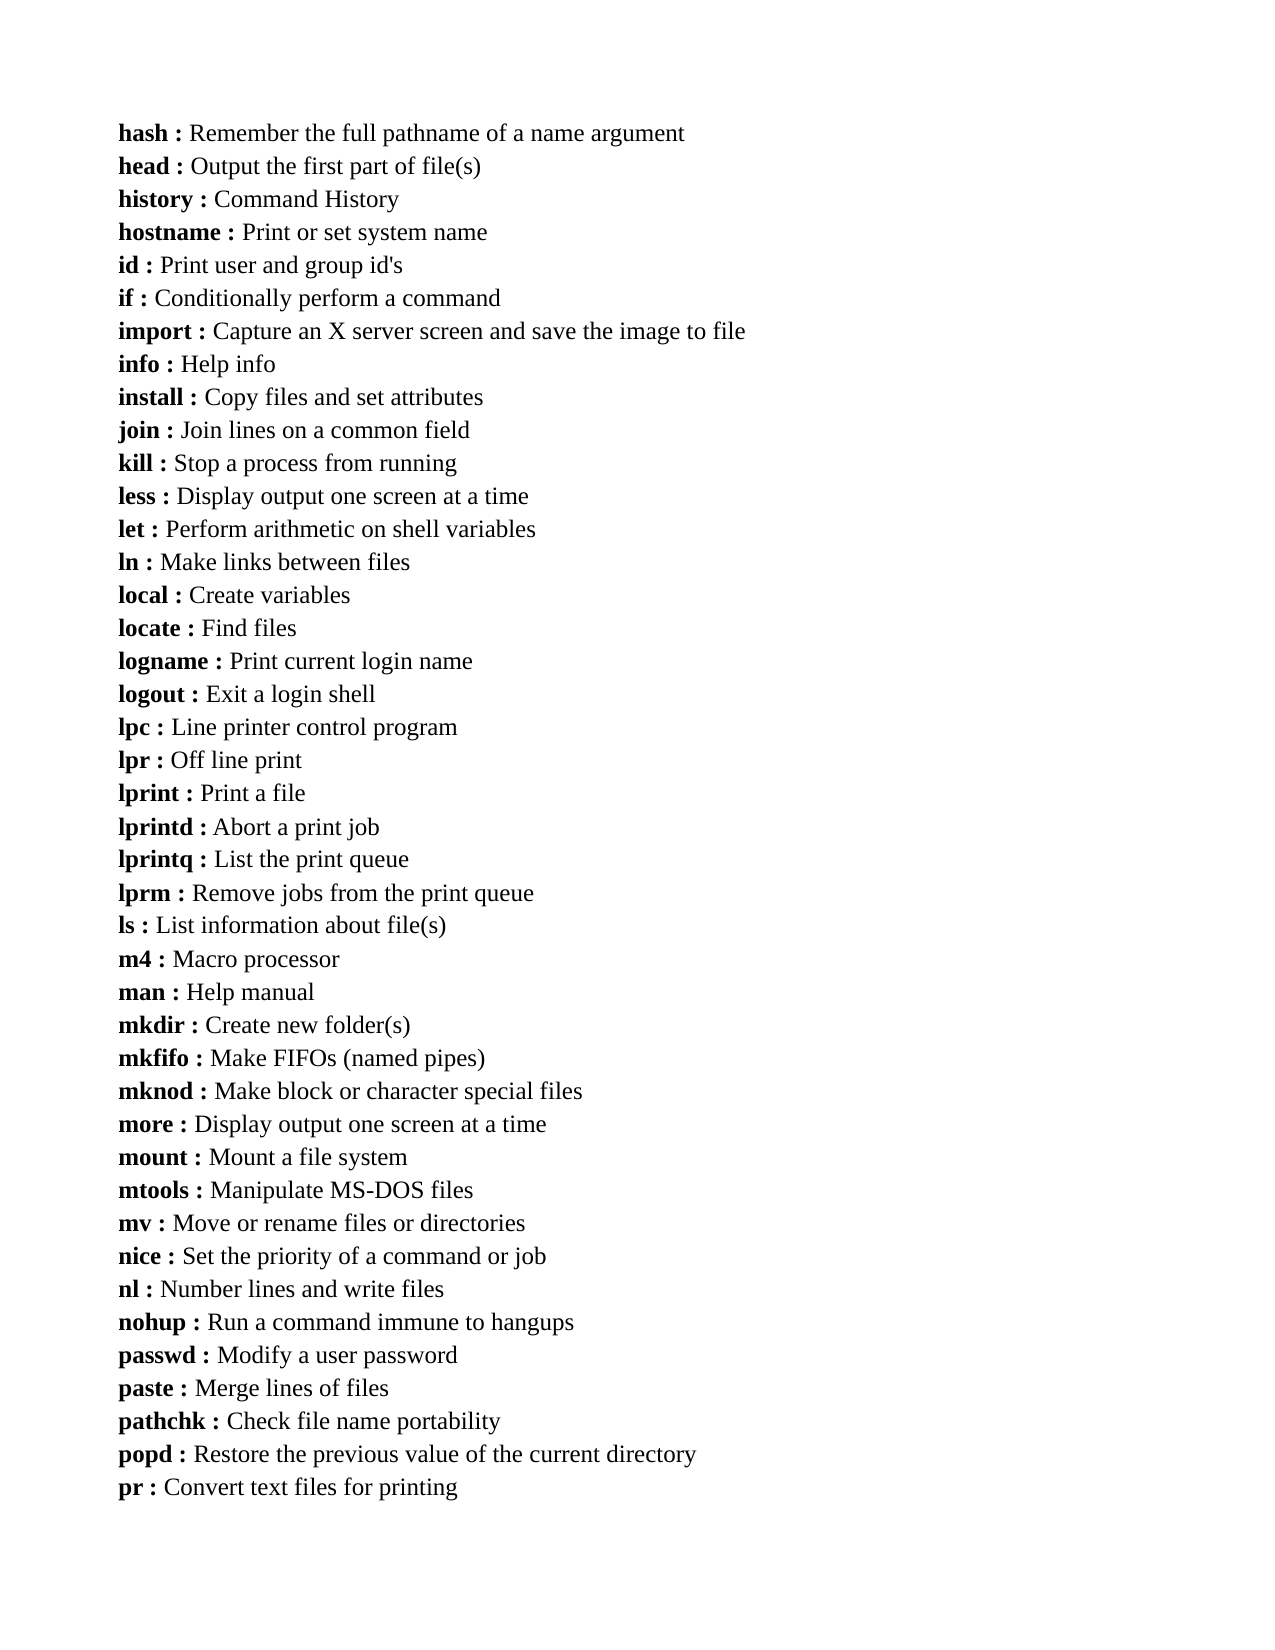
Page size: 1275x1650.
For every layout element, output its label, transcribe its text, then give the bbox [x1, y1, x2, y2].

text hash : Remember the full pathname of a name argument head : Output the first part of file(s) history : Command History hostname : Print or set system name [118, 118, 1157, 246]
text kill : Stop a process from running [118, 448, 1157, 477]
text m4 : Macro processor man : Help manual mkdir : Create new folder(s) mkfifo : Make FIFOs (named pipes) mknod : Make block or character special files more : Display output one screen at a time mount : Mount a file system mtools : Manipulate MS-DOS files mv : Move or rename files or directories [118, 944, 1157, 1237]
text id : Print user and group id's if : Conditionally perform a command import : Capture an X server screen and save the image to file info : Help info install : Copy files and set attributes [118, 250, 1157, 411]
text nice : Set the priority of a command or job nl : Number lines and write files nohup : Run a command immune to hangups [118, 1241, 1157, 1336]
text join : Join lines on a common field [118, 415, 1157, 444]
text less : Display output one screen at a time let : Perform arithmetic on shell variables ln : Make links between files local : Create variables locate : Find files logname : Print current login name logout : Exit a login shell lpc : Line printer control program lpr : Off line print lprint : Print a file lprintd : Abort a print job lprintq : List the print queue lprm : Remove jobs from the print queue ls : List information about file(s) [118, 481, 1157, 939]
text passwd : Modify a user password paste : Merge lines of files pathchk : Check file name portability popd : Restore the previous value of the current directory pr : Convert text files for printing [118, 1340, 1157, 1501]
